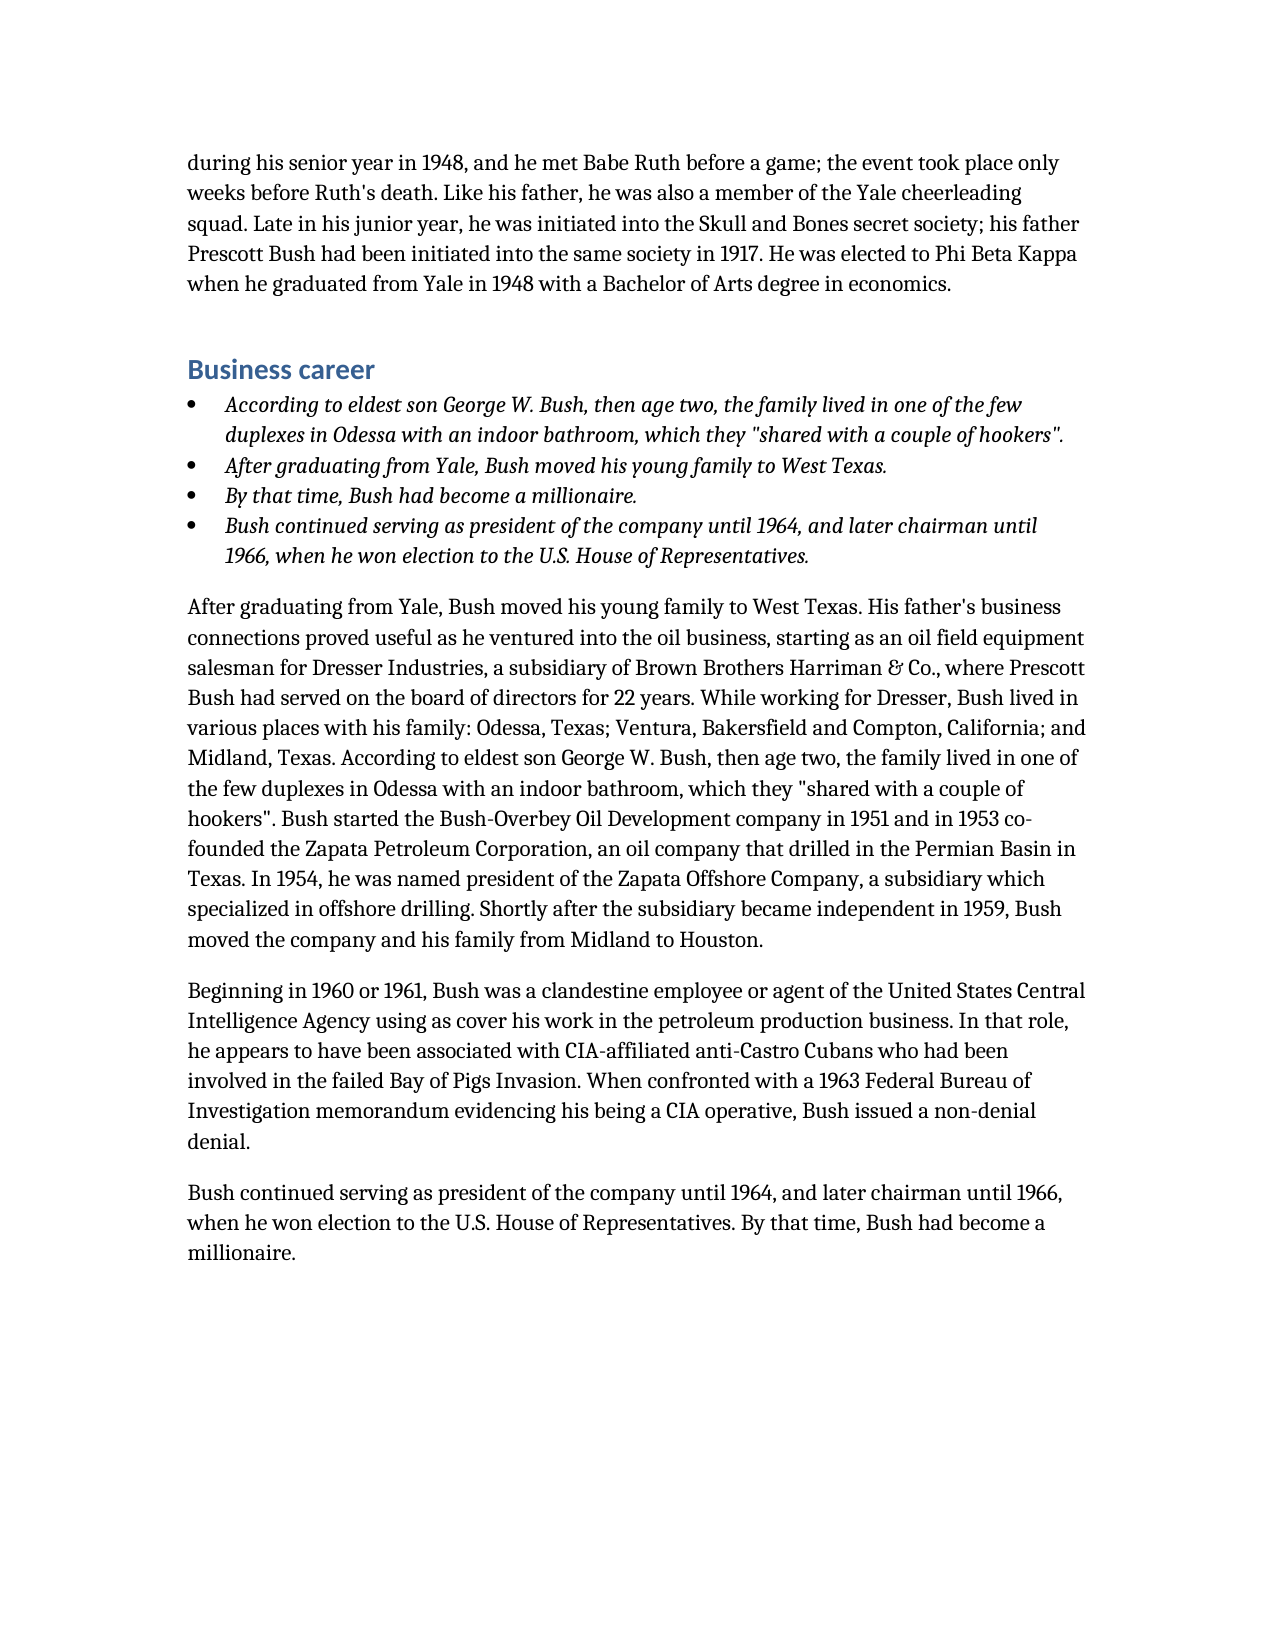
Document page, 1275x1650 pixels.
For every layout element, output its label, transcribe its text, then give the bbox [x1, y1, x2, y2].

list After graduating from Yale, Bush moved his young family to West Texas. [187, 452, 1087, 479]
subtitle Business career [187, 351, 1087, 387]
list By that time, Bush had become a millionaire. [187, 483, 1087, 509]
text After graduating from Yale, Bush moved his young family to West Texas. His father's business connections proved useful as he ventured into the oil business, starting as an oil field equipment salesman for Dresser Industries, a subsidiary of Brown Brothers Harriman & Co., where Prescott Bush had served on the board of directors for 22 years. While working for Dresser, Bush lived in various places with his family: Odessa, Texas; Ventura, Bakersfield and Compton, California; and Midland, Texas. According to eldest son George W. Bush, then age two, the family lived in one of the few duplexes in Odessa with an indoor bathroom, which they "shared with a couple of hookers". Bush started the Bush-Overbey Oil Development company in 1951 and in 1953 co-founded the Zapata Petroleum Corporation, an oil company that drilled in the Permian Basin in Texas. In 1954, he was named president of the Zapata Offshore Company, a subsidiary which specialized in offshore drilling. Shortly after the subsidiary became independent in 1959, Bush moved the company and his family from Midland to Houston. [187, 594, 1087, 953]
text during his senior year in 1948, and he met Babe Ruth before a game; the event took place only weeks before Ruth's death. Like his father, he was also a member of the Yale cheerleading squad. Late in his junior year, he was initiated into the Skull and Bones secret society; his father Prescott Bush had been initiated into the same society in 1917. He was elected to Phi Beta Kappa when he graduated from Yale in 1948 with a Bachelor of Arts degree in economics. [187, 150, 1087, 297]
text Bush continued serving as president of the company until 1964, and later chairman until 1966, when he won election to the U.S. House of Representatives. By that time, Bush had become a millionaire. [187, 1179, 1087, 1266]
list Bush continued serving as president of the company until 1964, and later chairman until 1966, when he won election to the U.S. House of Representatives. [187, 513, 1087, 569]
list According to eldest son George W. Bush, then age two, the family lived in one of the few duplexes in Odessa with an indoor bathroom, which they "shared with a couple of hookers". [187, 392, 1087, 448]
text Beginning in 1960 or 1961, Bush was a clandestine employee or agent of the United States Central Intelligence Agency using as cover his work in the petroleum production business. In that role, he appears to have been associated with CIA-affiliated anti-Castro Cubans who had been involved in the failed Bay of Pigs Invasion. When confronted with a 1963 Federal Bureau of Investigation memorandum evidencing his being a CIA operative, Bush issued a non-denial denial. [187, 977, 1087, 1155]
